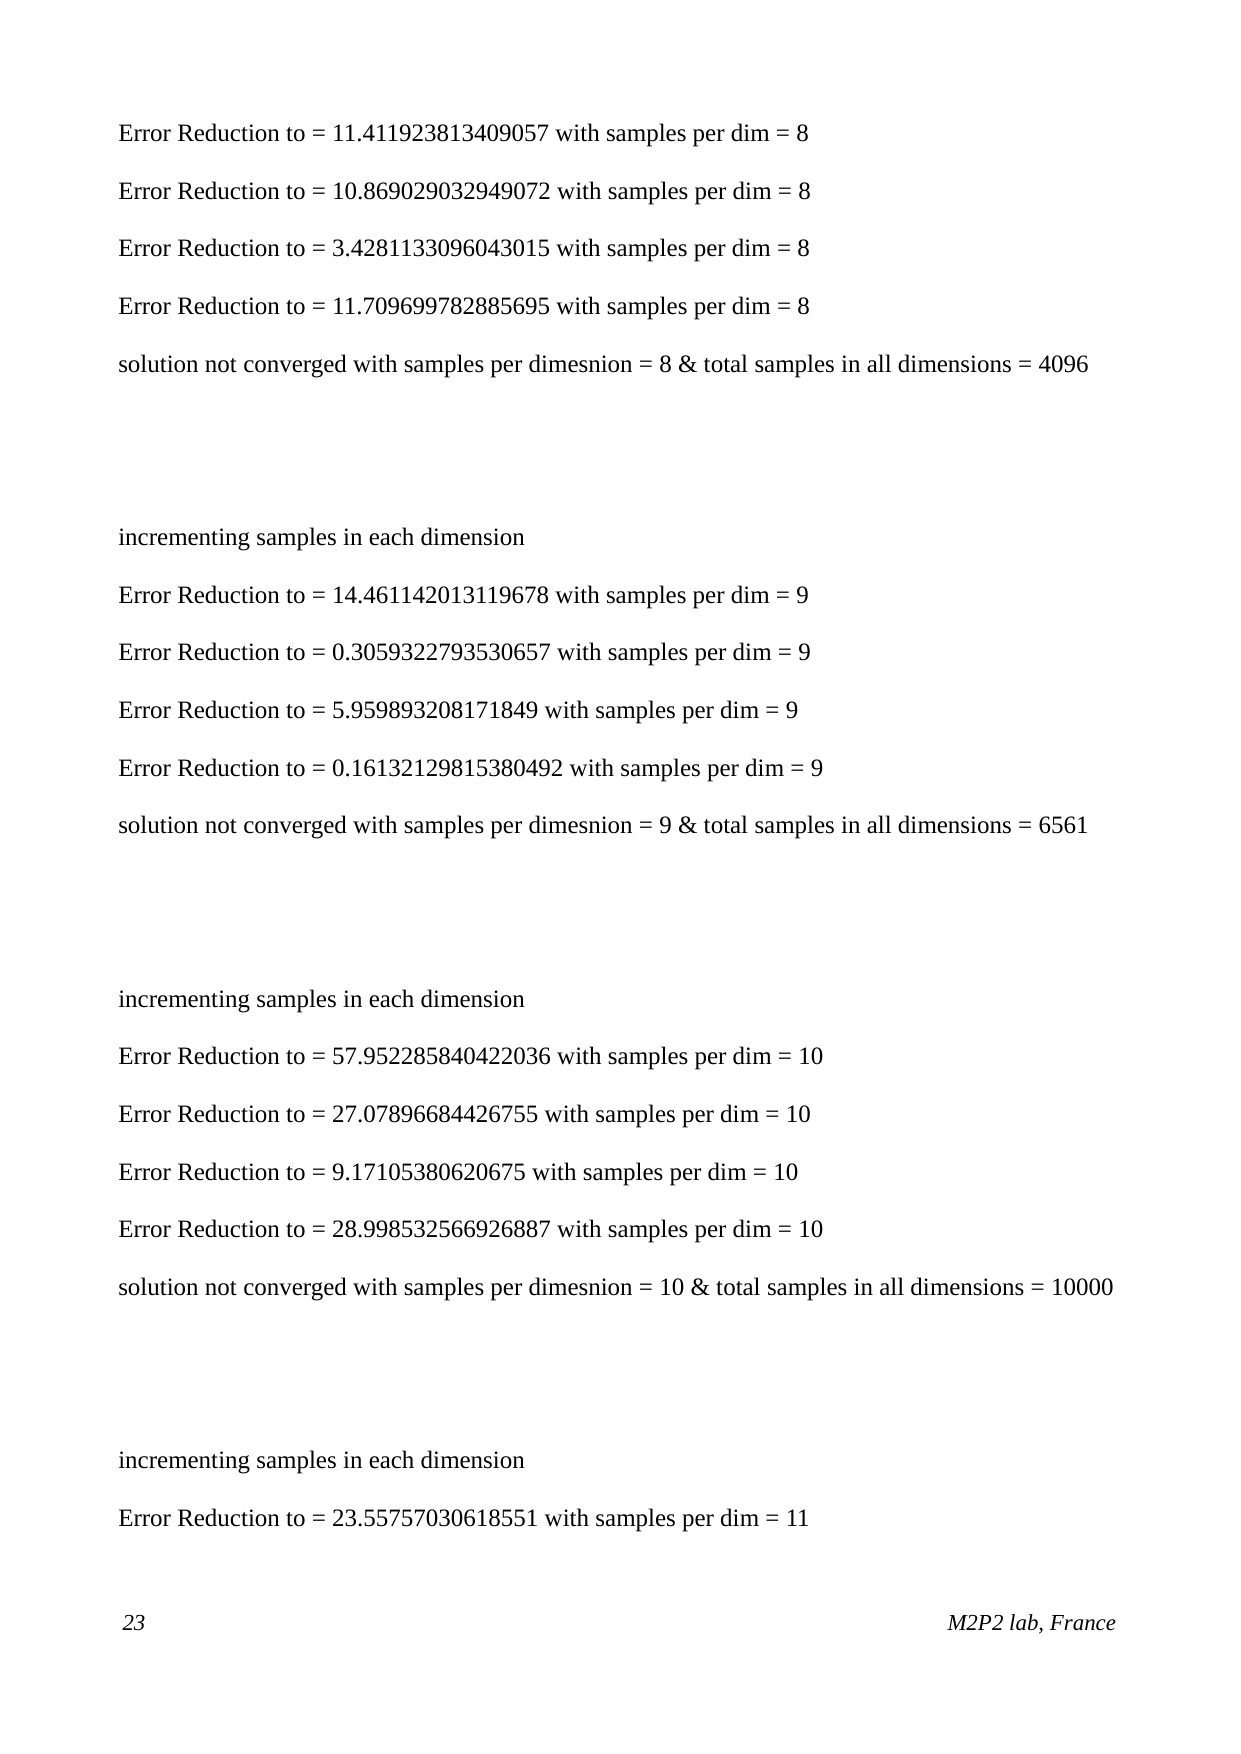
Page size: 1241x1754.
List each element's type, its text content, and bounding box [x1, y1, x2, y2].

text Error Reduction to = 11.411923813409057 with samples per dim = 8 [118, 118, 1122, 147]
text Error Reduction to = 0.3059322793530657 with samples per dim = 9 [118, 637, 1122, 666]
text Error Reduction to = 9.17105380620675 with samples per dim = 10 [118, 1157, 1122, 1186]
text Error Reduction to = 10.869029032949072 with samples per dim = 8 [118, 176, 1122, 204]
text Error Reduction to = 11.709699782885695 with samples per dim = 8 [118, 291, 1122, 320]
text incrementing samples in each dimension [118, 984, 1122, 1012]
text Error Reduction to = 14.461142013119678 with samples per dim = 9 [118, 580, 1122, 608]
text solution not converged with samples per dimesnion = 8 & total samples in all dimensions = 4096 [118, 349, 1122, 378]
text Error Reduction to = 5.959893208171849 with samples per dim = 9 [118, 695, 1122, 724]
text incrementing samples in each dimension [118, 1445, 1122, 1474]
text incrementing samples in each dimension [118, 522, 1122, 551]
text Error Reduction to = 57.952285840422036 with samples per dim = 10 [118, 1041, 1122, 1070]
text Error Reduction to = 27.07896684426755 with samples per dim = 10 [118, 1099, 1122, 1128]
text Error Reduction to = 0.16132129815380492 with samples per dim = 9 [118, 753, 1122, 782]
text solution not converged with samples per dimesnion = 9 & total samples in all dimensions = 6561 [118, 811, 1122, 839]
text Error Reduction to = 3.4281133096043015 with samples per dim = 8 [118, 233, 1122, 262]
text Error Reduction to = 23.55757030618551 with samples per dim = 11 [118, 1503, 1122, 1532]
text Error Reduction to = 28.998532566926887 with samples per dim = 10 [118, 1214, 1122, 1243]
text solution not converged with samples per dimesnion = 10 & total samples in all dimensions = 10000 [118, 1272, 1122, 1301]
